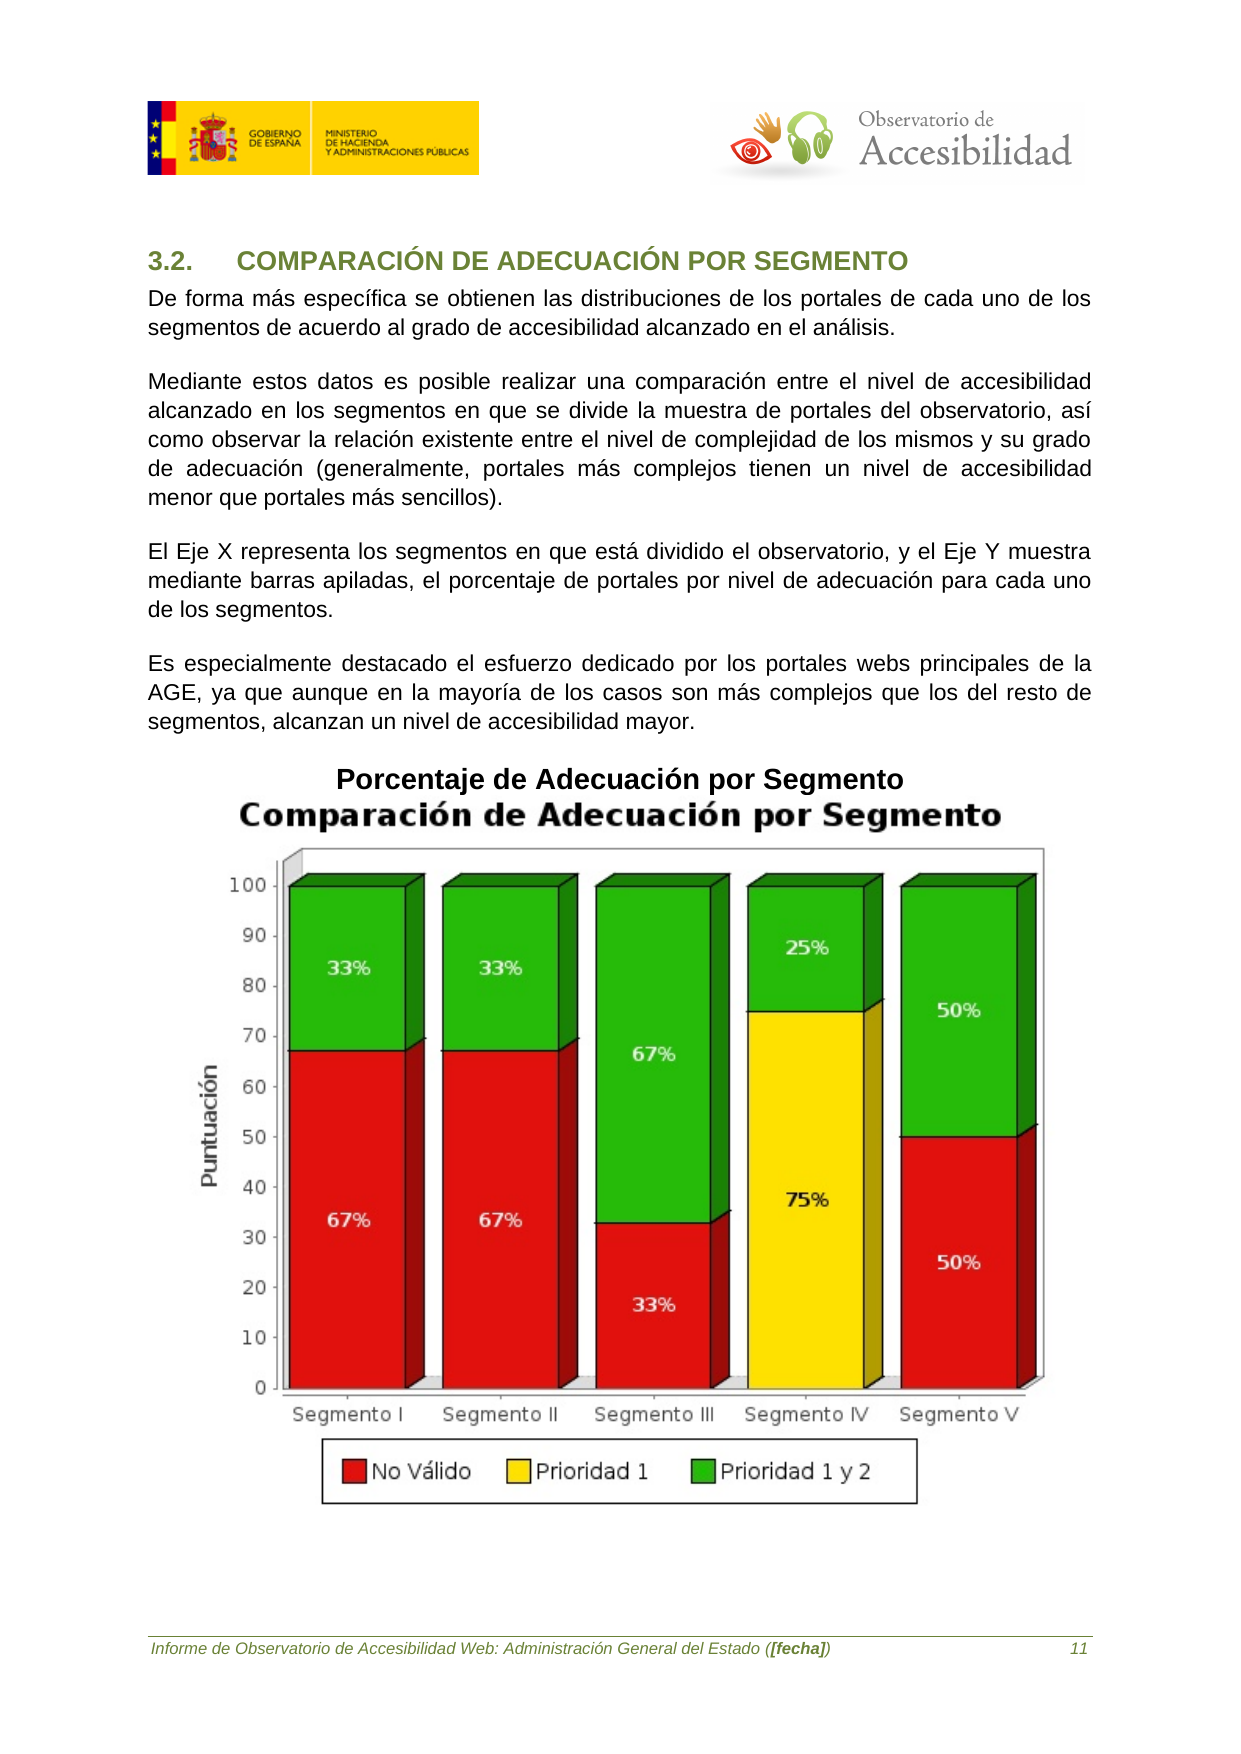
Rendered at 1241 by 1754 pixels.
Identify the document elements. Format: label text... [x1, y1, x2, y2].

text Porcentaje de Adecuación por Segmento [148, 762, 1092, 795]
picture [178, 795, 1062, 1506]
picture [710, 102, 1086, 185]
text Mediante estos datos es posible realizar una comparación entre el nivel de accesibilidad alcanzado en los segmentos en que se divide la muestra de portales del observatorio, así como observar la relación existente entre el nivel de complejidad de los mismos y su grado de adecuación (generalmente, portales más complejos tienen un nivel de accesibilidad menor que portales más sencillos). [148, 368, 1092, 510]
subtitle Comparación de adecuación por segmento [148, 245, 1092, 276]
picture [147, 101, 479, 175]
text El Eje X representa los segmentos en que está dividido el observatorio, y el Eje Y muestra mediante barras apiladas, el porcentaje de portales por nivel de adecuación para cada uno de los segmentos. [148, 538, 1092, 622]
text Es especialmente destacado el esfuerzo dedicado por los portales webs principales de la AGE, ya que aunque en la mayoría de los casos son más complejos que los del resto de segmentos, alcanzan un nivel de accesibilidad mayor. [148, 650, 1092, 734]
text De forma más específica se obtienen las distribuciones de los portales de cada uno de los segmentos de acuerdo al grado de accesibilidad alcanzado en el análisis. [148, 285, 1092, 341]
